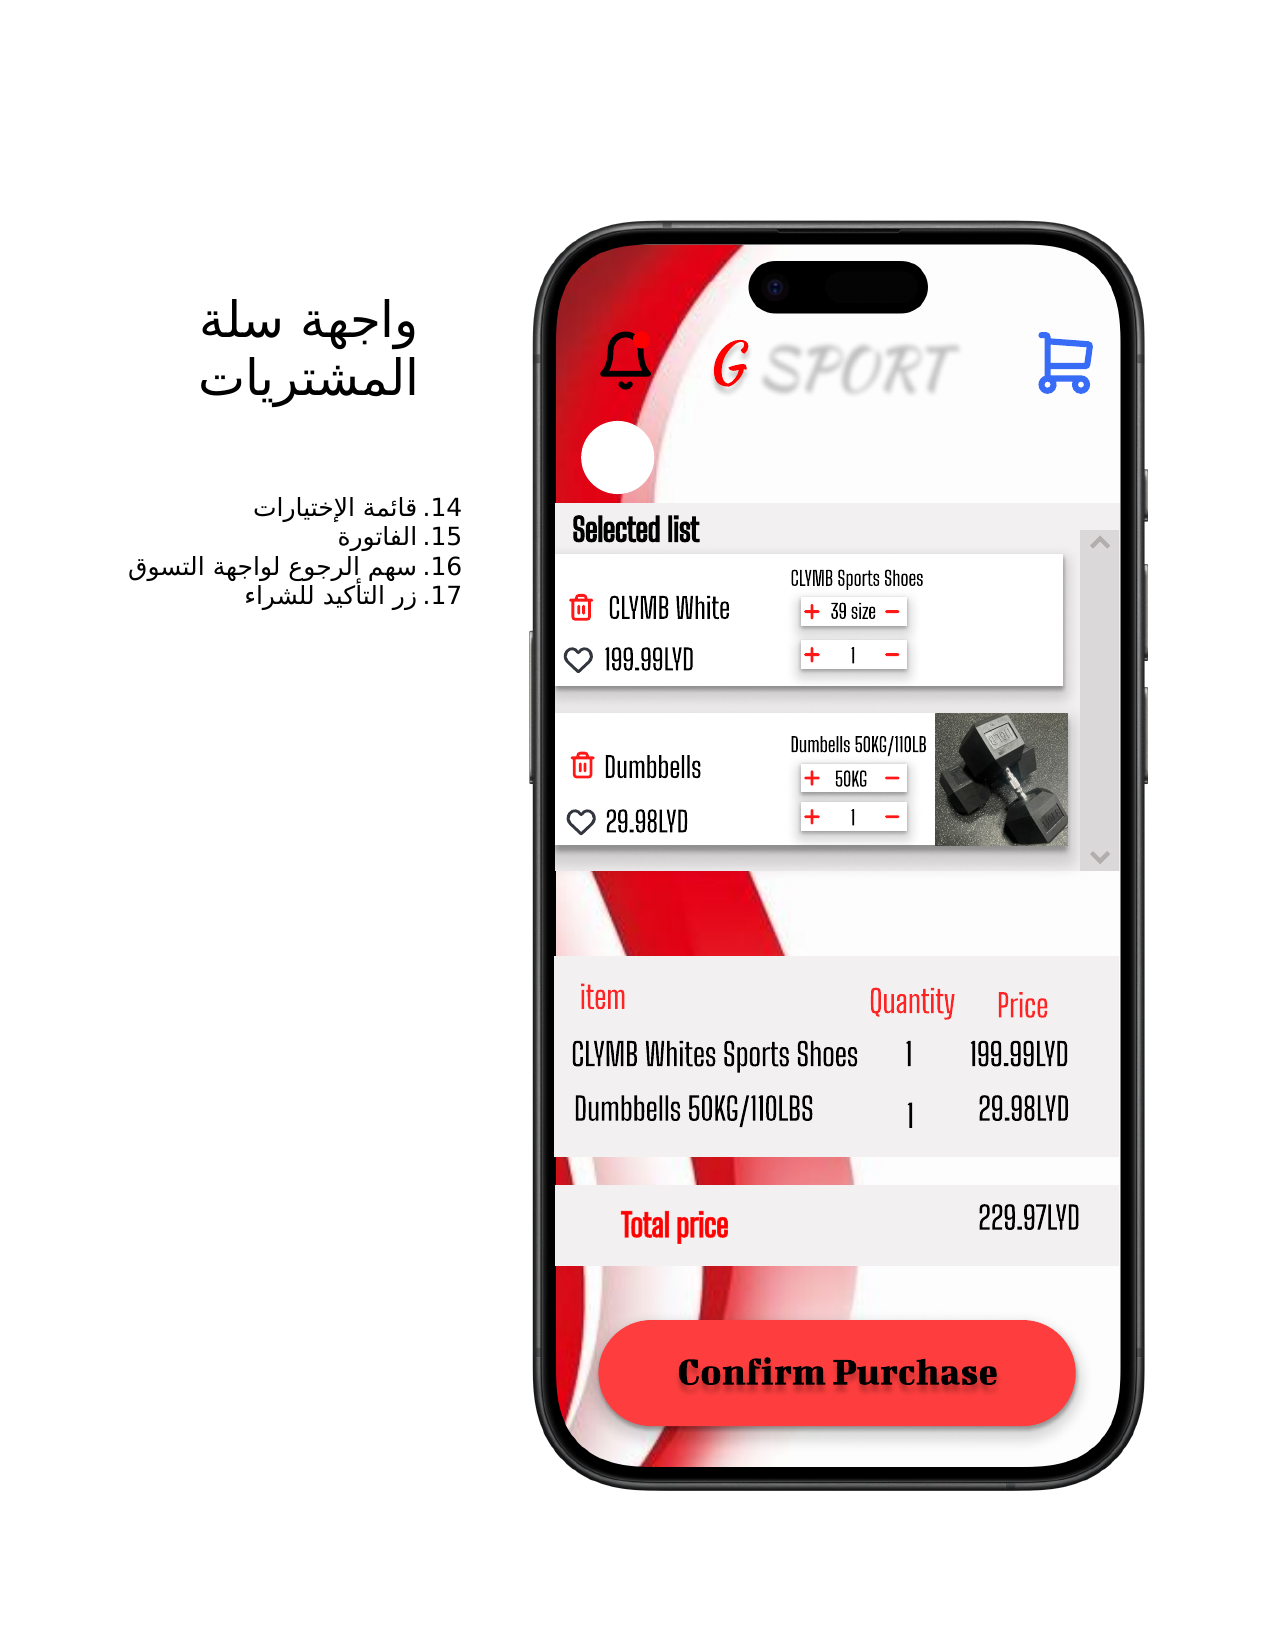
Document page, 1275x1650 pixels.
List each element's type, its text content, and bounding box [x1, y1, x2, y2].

list قائمة الإختيارات [118, 493, 499, 522]
text واجهة سلة المشتريات [118, 291, 499, 407]
list سهم الرجوع لواجهة التسوق [118, 552, 499, 581]
list زر التأكيد للشراء [118, 581, 499, 610]
list الفاتورة [118, 522, 499, 552]
